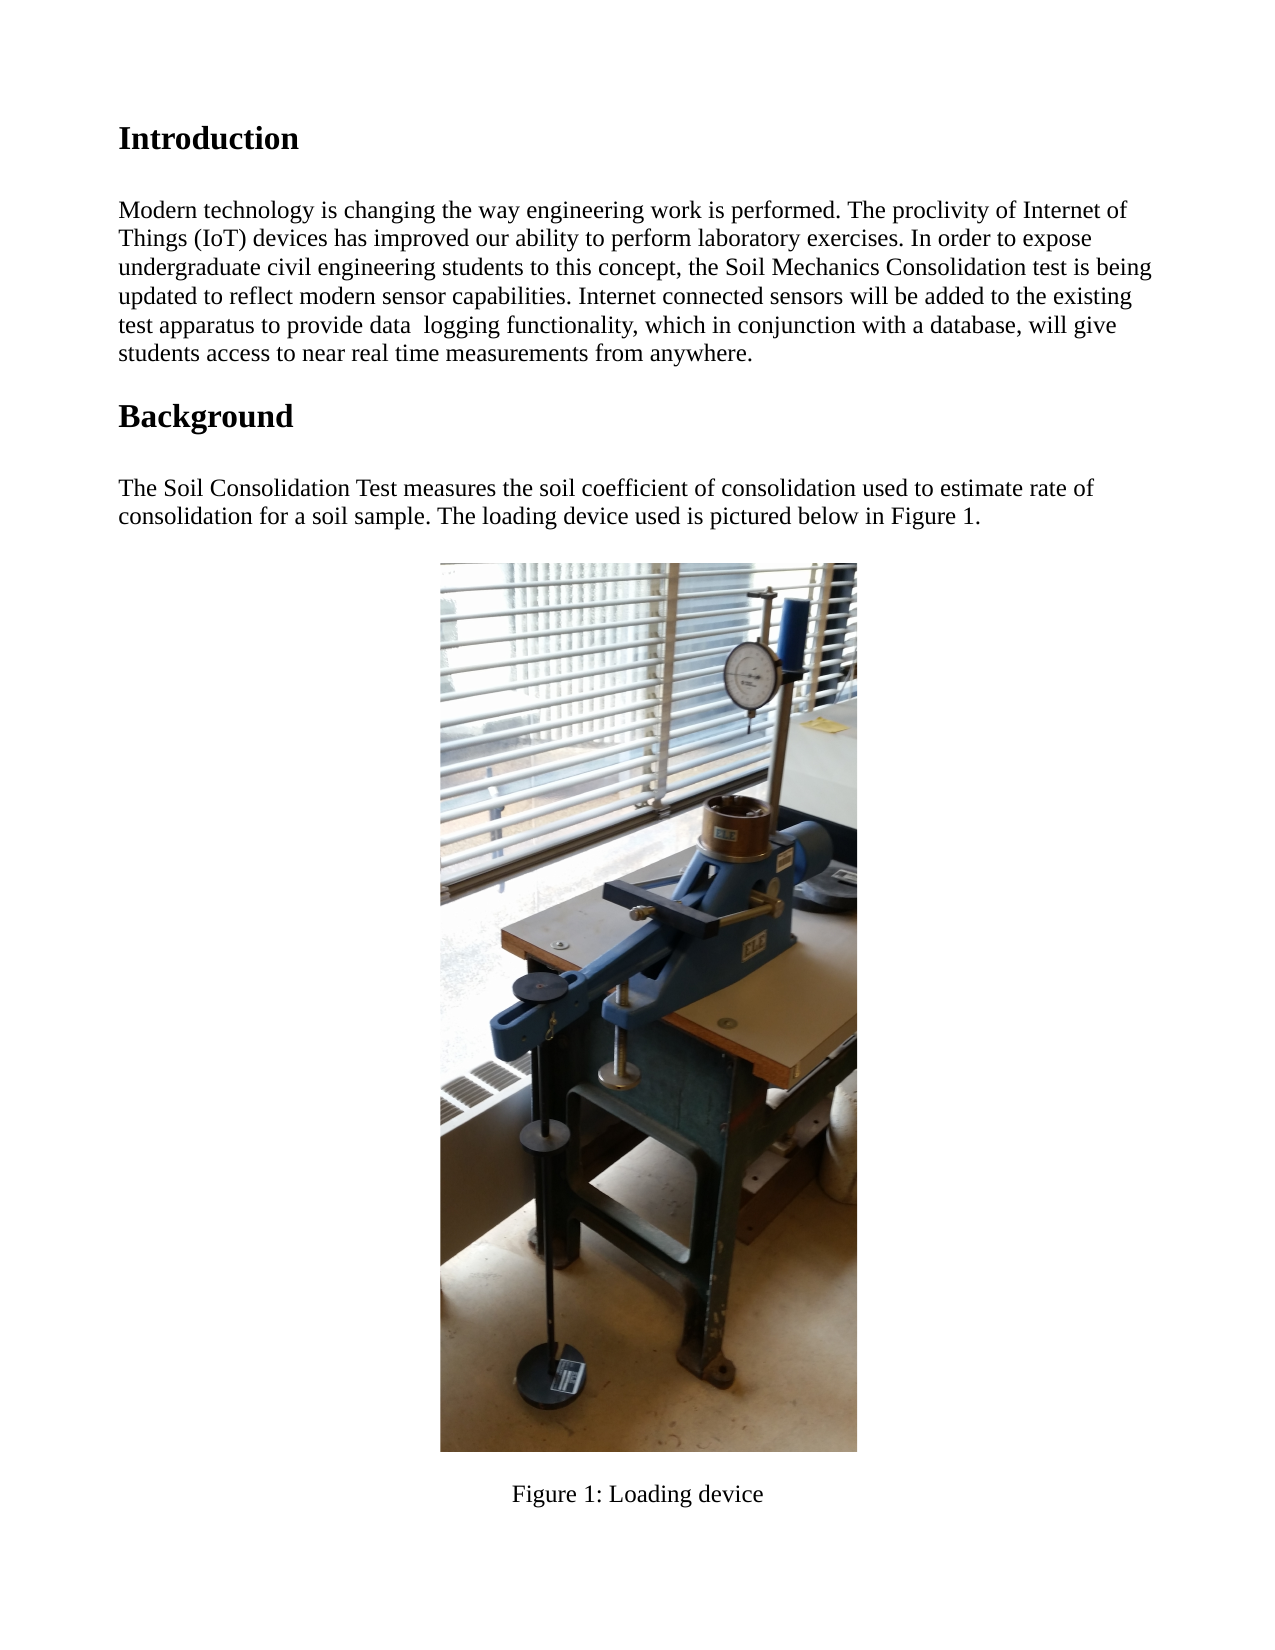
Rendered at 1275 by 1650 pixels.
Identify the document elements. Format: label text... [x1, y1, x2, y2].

text Introduction [118, 118, 1157, 156]
picture [440, 563, 812, 1309]
text Background [118, 396, 1157, 434]
text Figure 1: Loading device [118, 1479, 1157, 1508]
text The Soil Consolidation Test measures the soil coefficient of consolidation used to estimate rate of consolidation for a soil sample. The loading device used is pictured below in Figure 1. [118, 473, 1157, 530]
text Modern technology is changing the way engineering work is performed. The proclivity of Internet of Things (IoT) devices has improved our ability to perform laboratory exercises. In order to expose undergraduate civil engineering students to this concept, the Soil Mechanics Consolidation test is being updated to reflect modern sensor capabilities. Internet connected sensors will be added to the existing test apparatus to provide data logging functionality, which in conjunction with a database, will give students access to near real time measurements from anywhere. [118, 195, 1157, 367]
